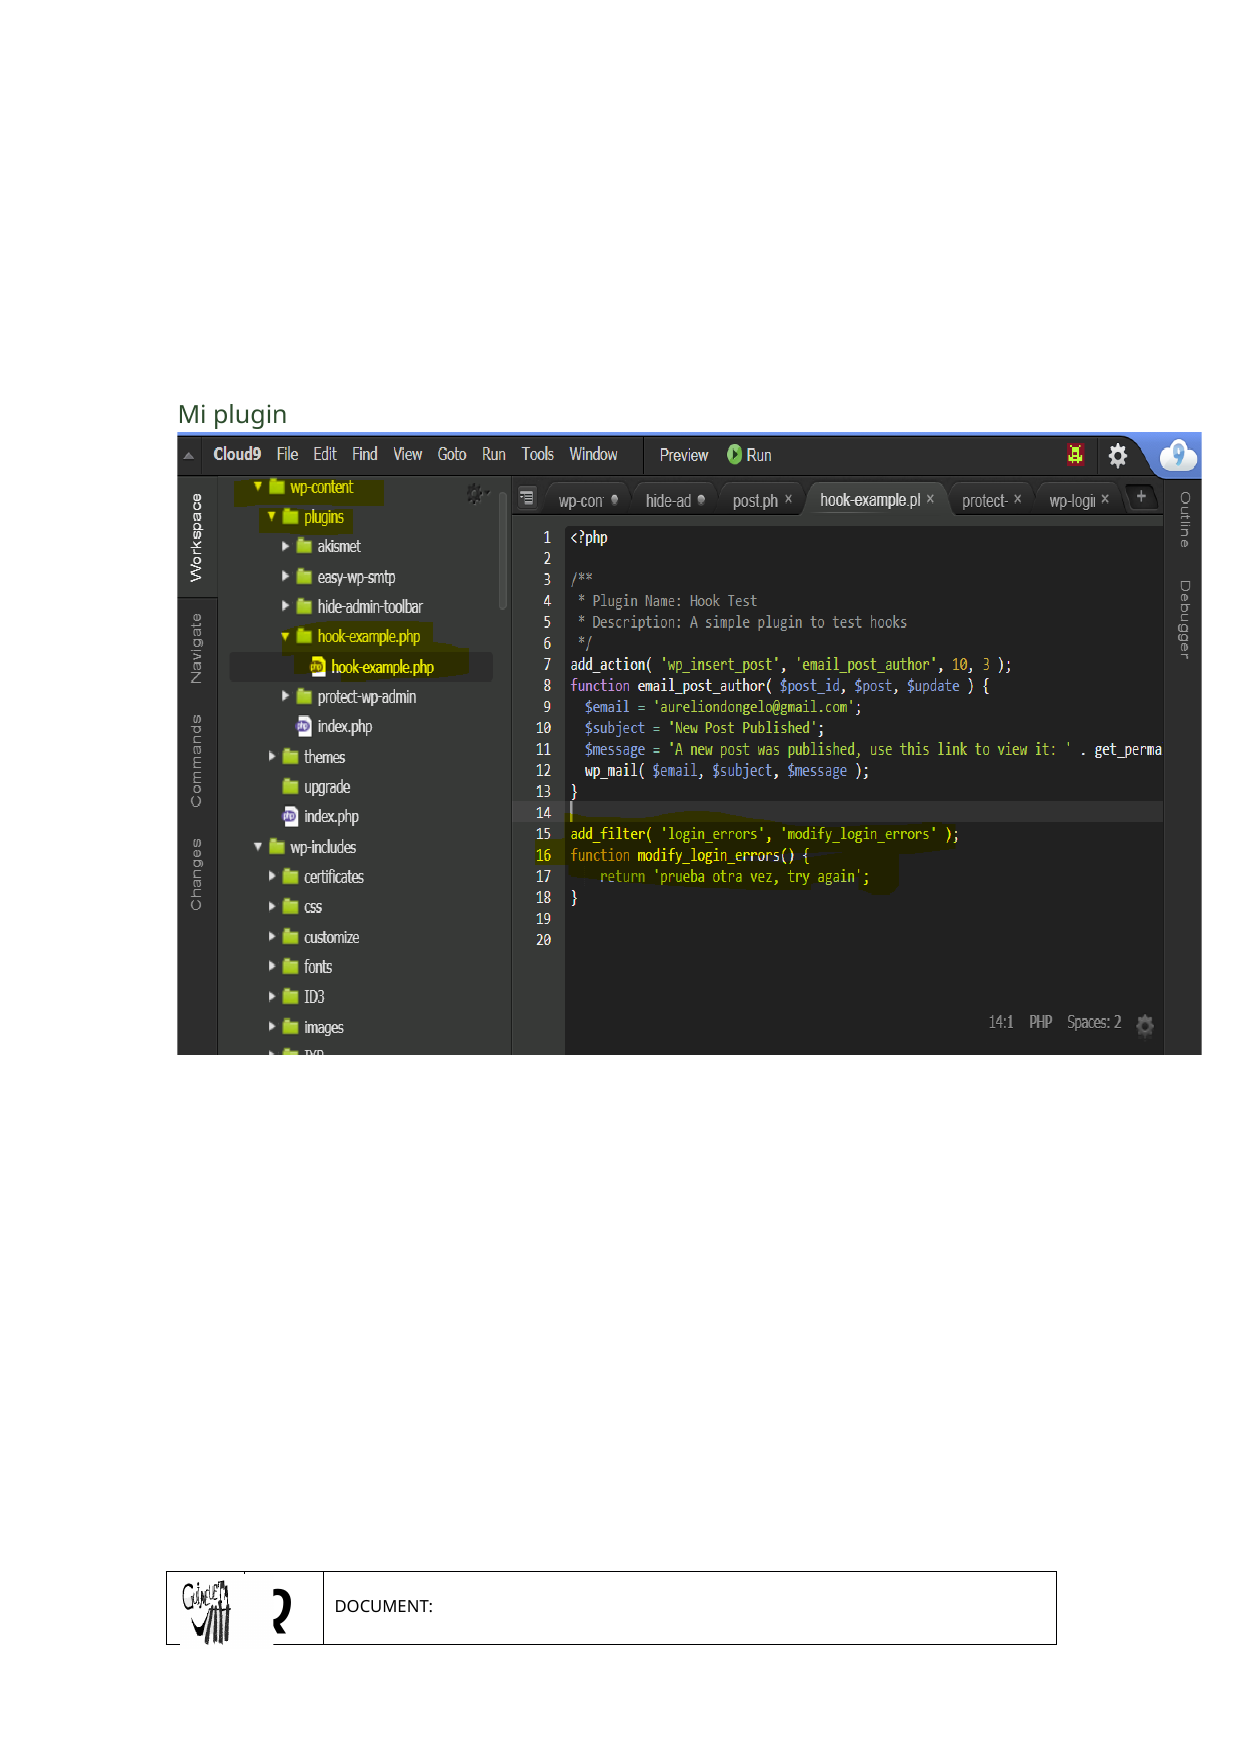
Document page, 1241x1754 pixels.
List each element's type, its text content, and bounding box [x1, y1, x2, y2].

picture [180, 1574, 274, 1649]
picture [177, 432, 1202, 1055]
text Mi plugin [177, 397, 1063, 431]
